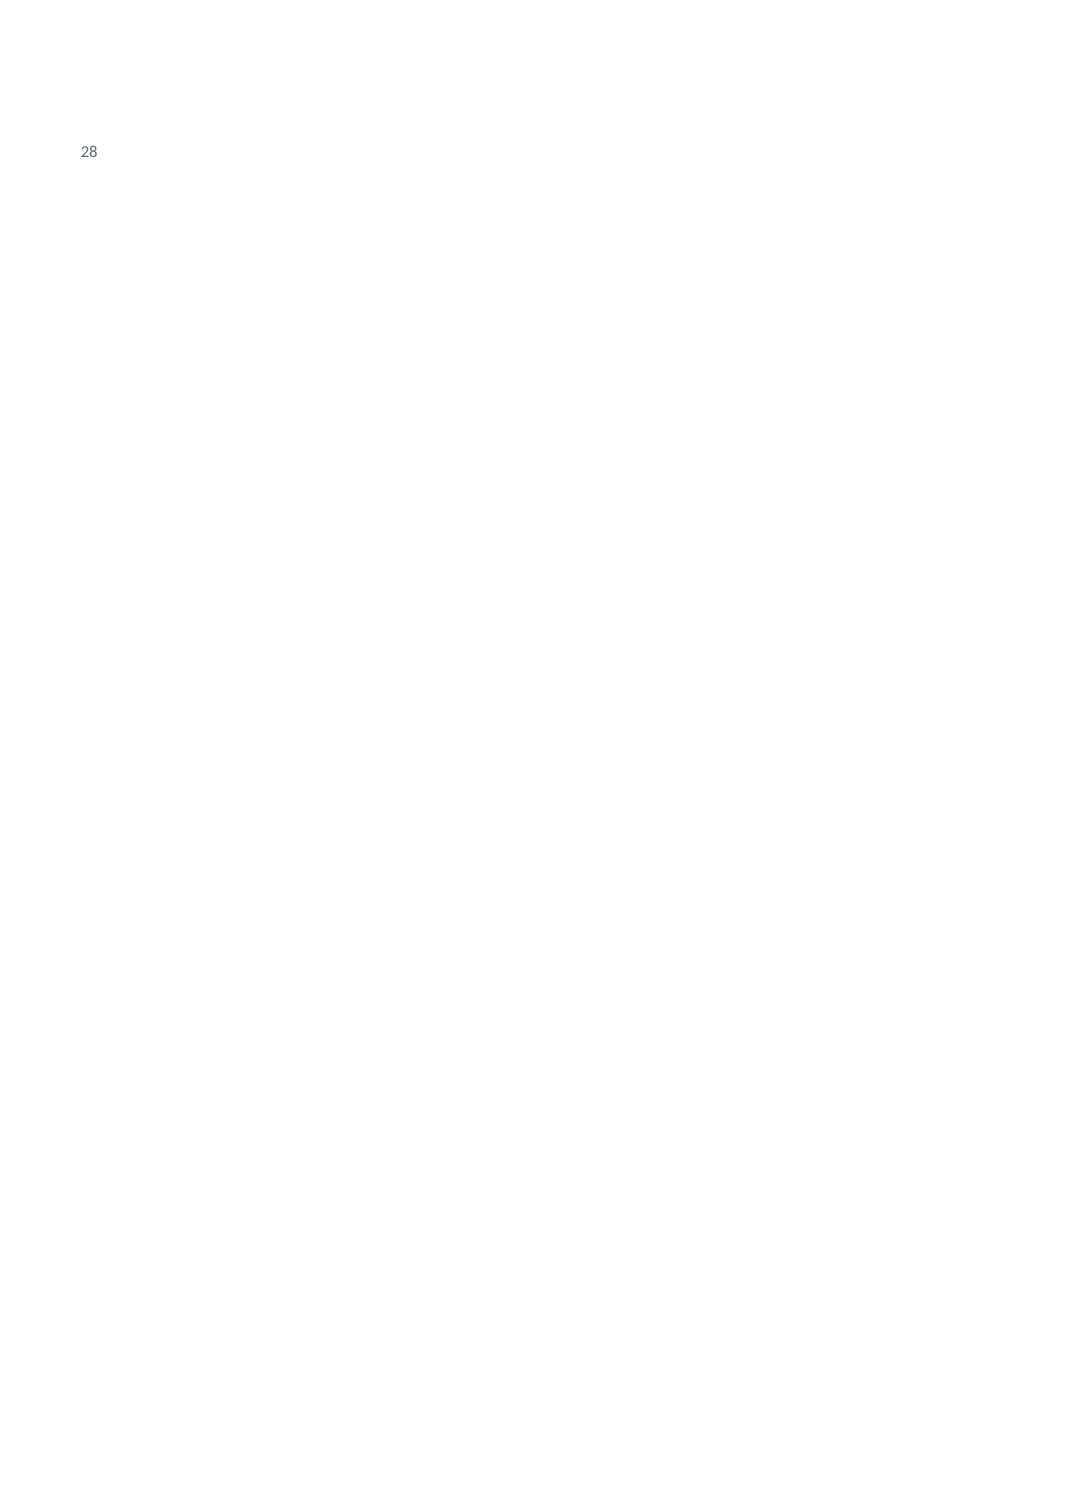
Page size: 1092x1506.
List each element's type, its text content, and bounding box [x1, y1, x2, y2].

text 28 [81, 142, 1023, 162]
